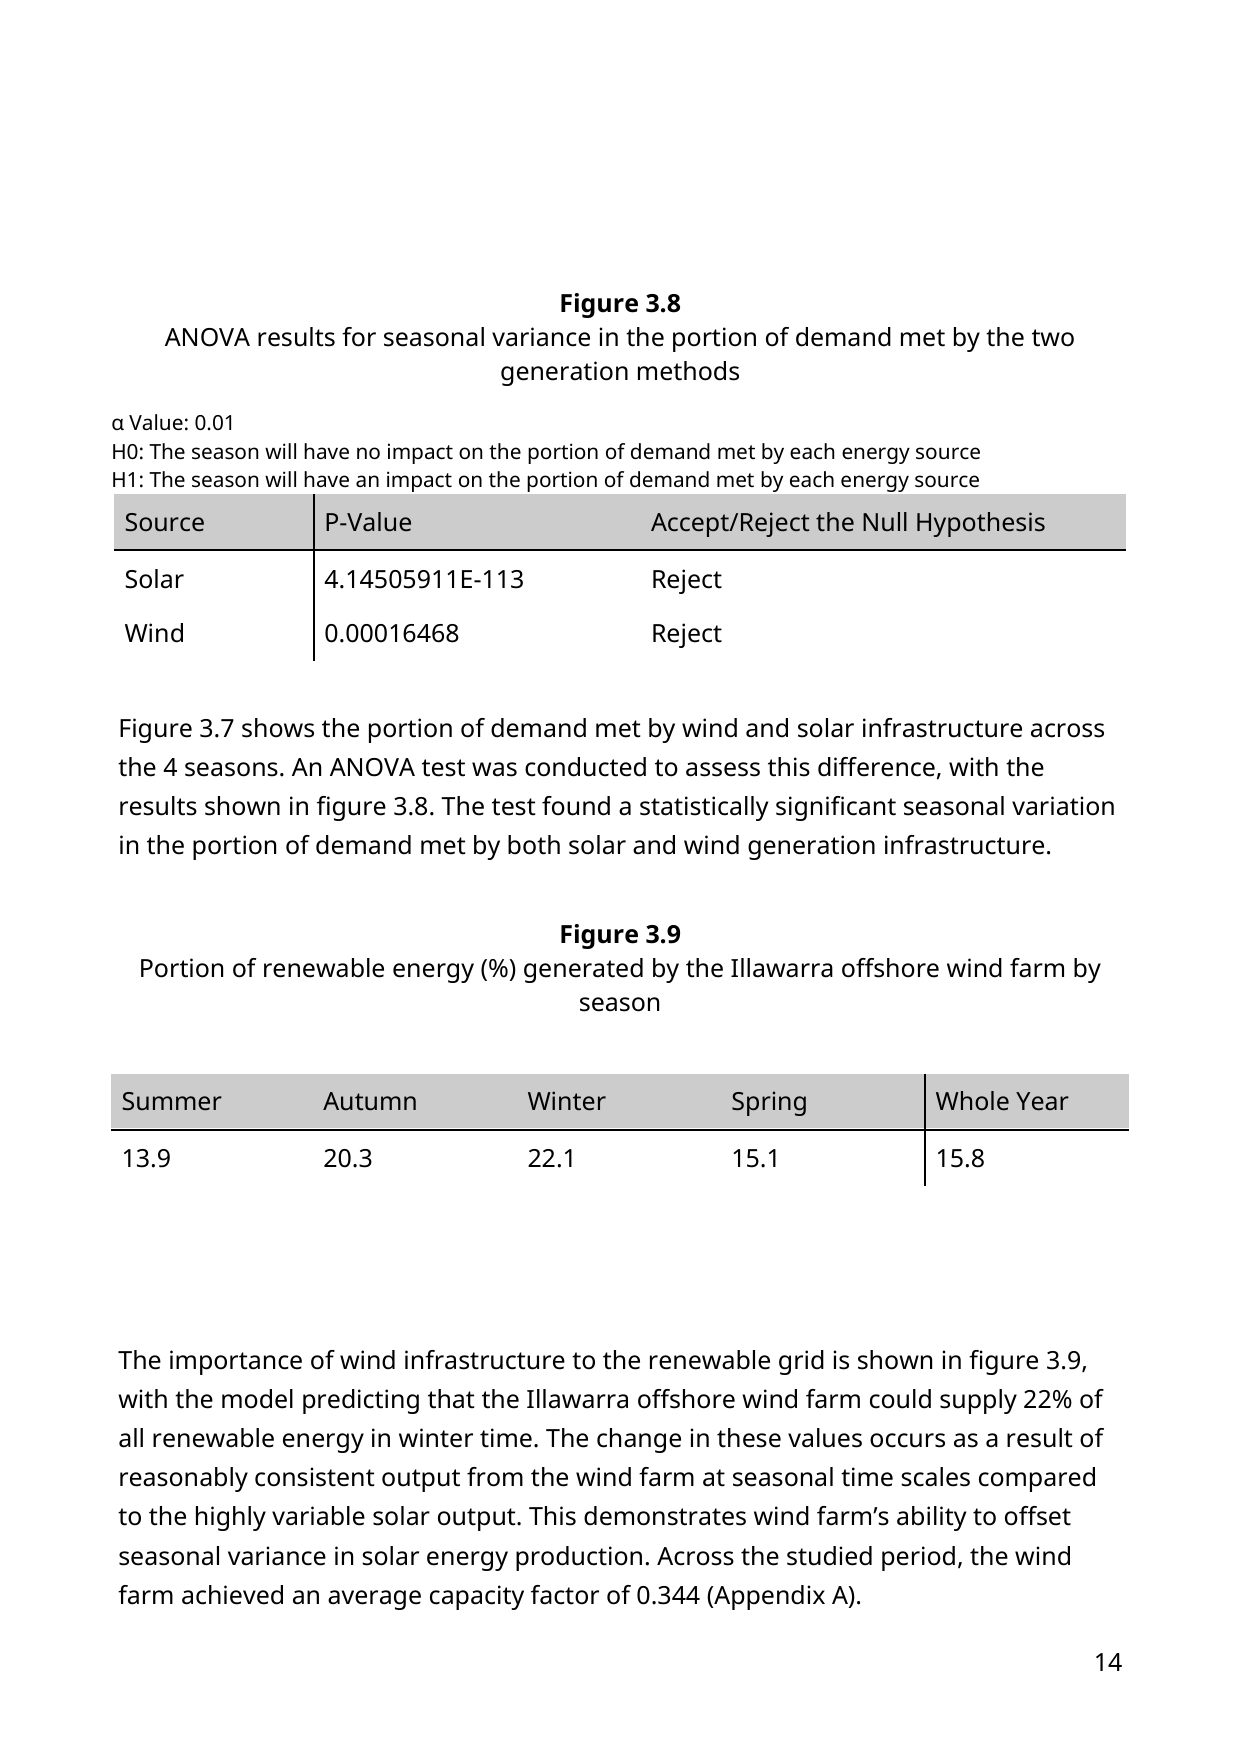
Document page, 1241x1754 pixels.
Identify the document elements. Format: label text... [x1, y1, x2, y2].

table_cell α Value: 0.01 H0: The season will have no impact on the portion of demand met by each energy source H1: The season will have an impact on the portion of demand met by each energy source [101, 398, 1139, 671]
text The importance of wind infrastructure to the renewable grid is shown in figure 3.9, with the model predicting that the Illawarra offshore wind farm could supply 22% of all renewable energy in winter time. The change in these values occurs as a result of reasonably consistent output from the wind farm at seasonal time scales compared to the highly variable solar output. This demonstrates wind farm’s ability to offset seasonal variance in solar energy production. Across the studied period, the wind farm achieved an average capacity factor of 0.344 (Appendix A). [118, 1342, 1122, 1611]
table_header Winter [517, 1074, 721, 1128]
table_cell 20.3 [313, 1131, 517, 1186]
table_cell Reject [640, 551, 1126, 606]
table_cell 15.8 [926, 1131, 1129, 1186]
table_cell Figure 3.8 ANOVA results for seasonal variance in the portion of demand met by the two generation methods [101, 275, 1139, 398]
table_header P-Value [315, 494, 640, 549]
table_cell 0.00016468 [315, 606, 640, 661]
text Figure 3.7 shows the portion of demand met by wind and solar infrastructure across the 4 seasons. An ANOVA test was conducted to assess this difference, with the results shown in figure 3.8. The test found a statistically significant seasonal variation in the portion of demand met by both solar and wind generation infrastructure. [118, 710, 1122, 862]
table_header Figure 3.9 Portion of renewable energy (%) generated by the Illawarra offshore wind farm by season [101, 906, 1139, 1029]
table_header Accept/Reject the Null Hypothesis [640, 494, 1126, 549]
table_header Summer [111, 1074, 313, 1128]
table_cell 22.1 [517, 1131, 721, 1186]
table_header Autumn [313, 1074, 517, 1128]
table_cell Solar [114, 551, 313, 606]
table_header Source [114, 494, 313, 549]
table_cell 4.14505911E-113 [315, 551, 640, 606]
table_cell Wind [114, 606, 313, 661]
table_cell 13.9 [111, 1131, 313, 1186]
table_cell [101, 1029, 1139, 1264]
table_cell 15.1 [721, 1131, 924, 1186]
table_header Whole Year [926, 1074, 1129, 1128]
table_cell [101, 118, 1139, 275]
table_header Spring [721, 1074, 924, 1128]
table_cell Reject [640, 606, 1126, 661]
